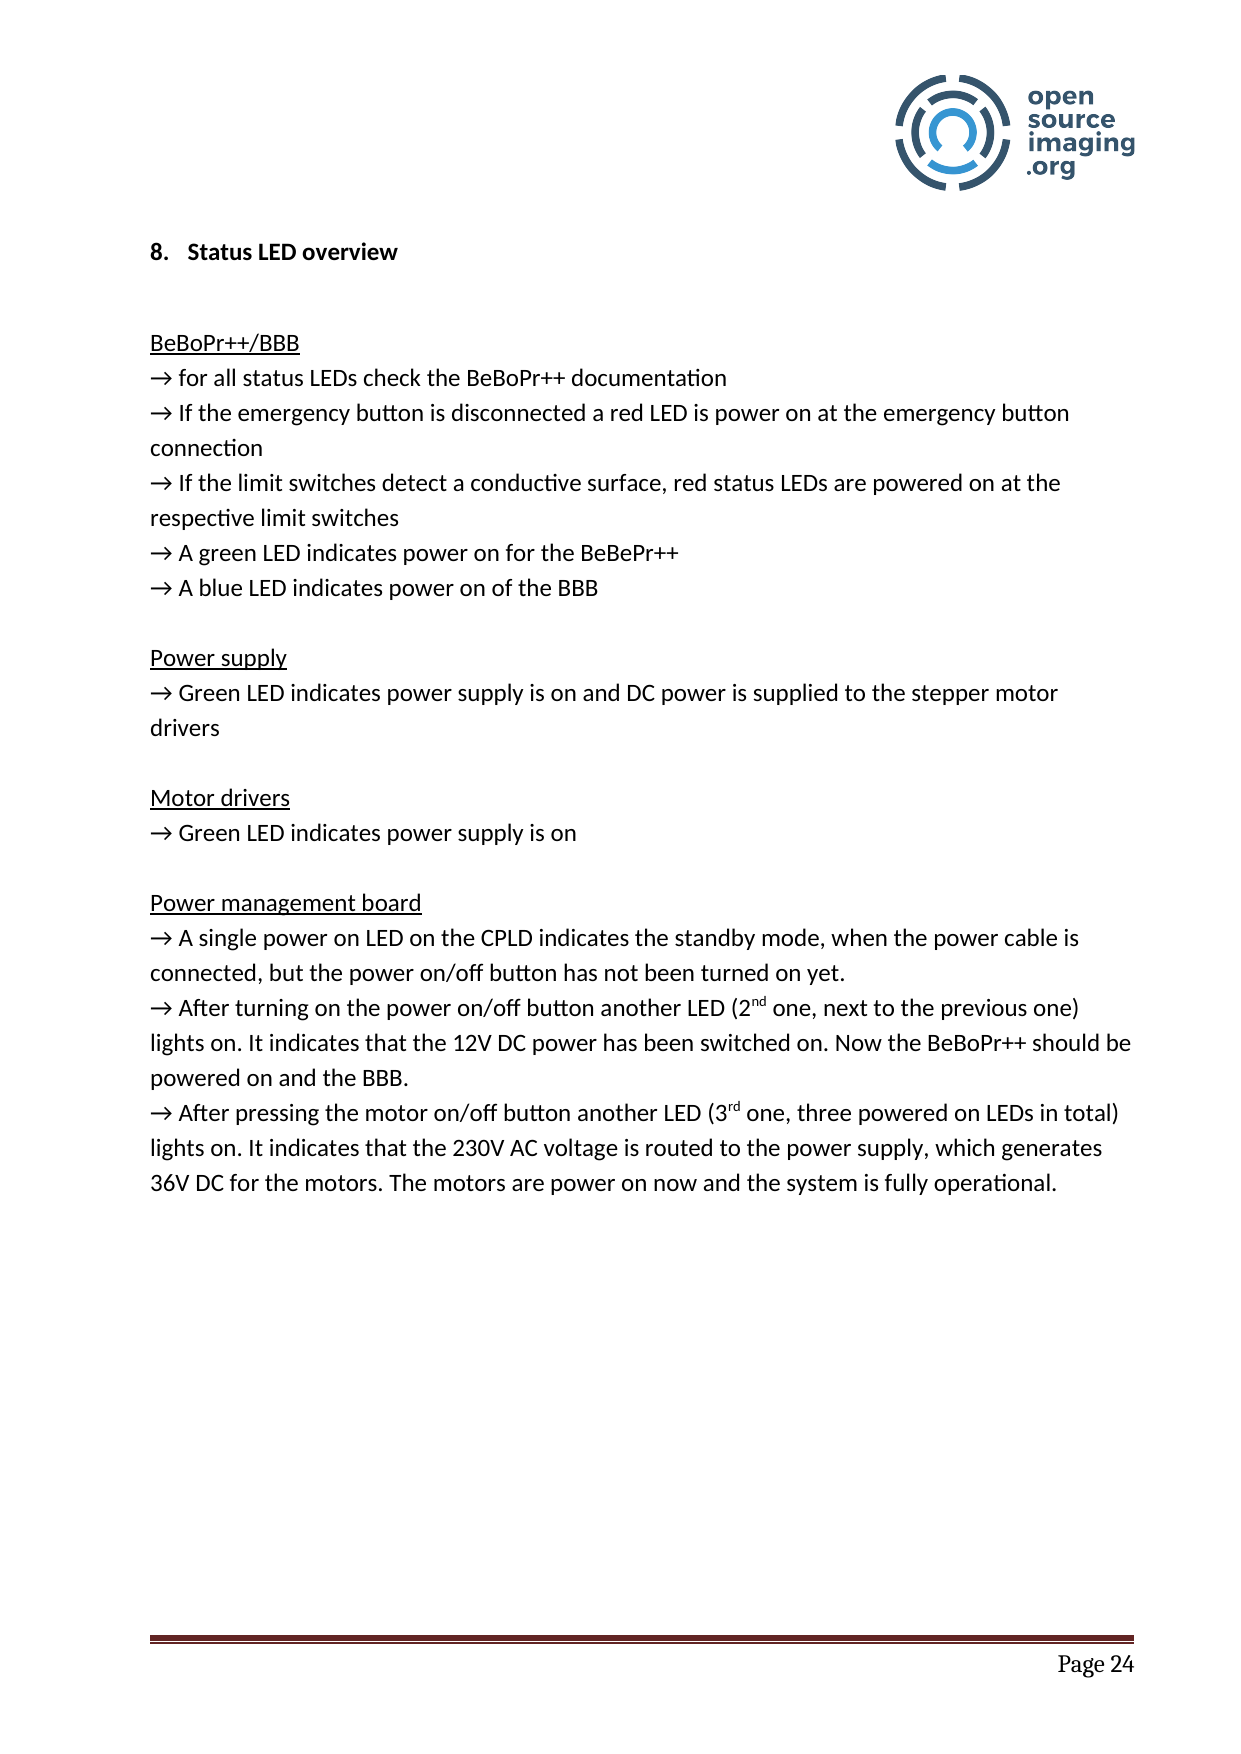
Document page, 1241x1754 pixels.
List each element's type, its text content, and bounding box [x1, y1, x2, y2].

text → for all status LEDs check the BeBoPr++ documentation [150, 362, 1134, 393]
text Power management board [150, 887, 1134, 918]
text → If the limit switches detect a conductive surface, red status LEDs are powered on at the respective limit switches [150, 467, 1134, 533]
text Power supply [150, 642, 1134, 673]
list Status LED overview [150, 236, 1134, 267]
text → Green LED indicates power supply is on [150, 817, 1134, 848]
text → After pressing the motor on/off button another LED (3rd one, three powered on LEDs in total) lights on. It indicates that the 230V AC voltage is routed to the power supply, which generates 36V DC for the motors. The motors are power on now and the system is fully operational. [150, 1097, 1134, 1198]
text → A green LED indicates power on for the BeBePr++ [150, 537, 1134, 568]
text → A blue LED indicates power on of the BBB [150, 572, 1134, 603]
text → Green LED indicates power supply is on and DC power is supplied to the stepper motor drivers [150, 677, 1134, 743]
text → After turning on the power on/off button another LED (2nd one, next to the previous one) lights on. It indicates that the 12V DC power has been switched on. Now the BeBoPr++ should be powered on and the BBB. [150, 992, 1134, 1093]
picture [895, 75, 1135, 191]
text → If the emergency button is disconnected a red LED is power on at the emergency button connection [150, 397, 1134, 463]
text → A single power on LED on the CPLD indicates the standby mode, when the power cable is connected, but the power on/off button has not been turned on yet. [150, 922, 1134, 988]
text BeBoPr++/BBB [150, 327, 1134, 358]
text Motor drivers [150, 782, 1134, 813]
